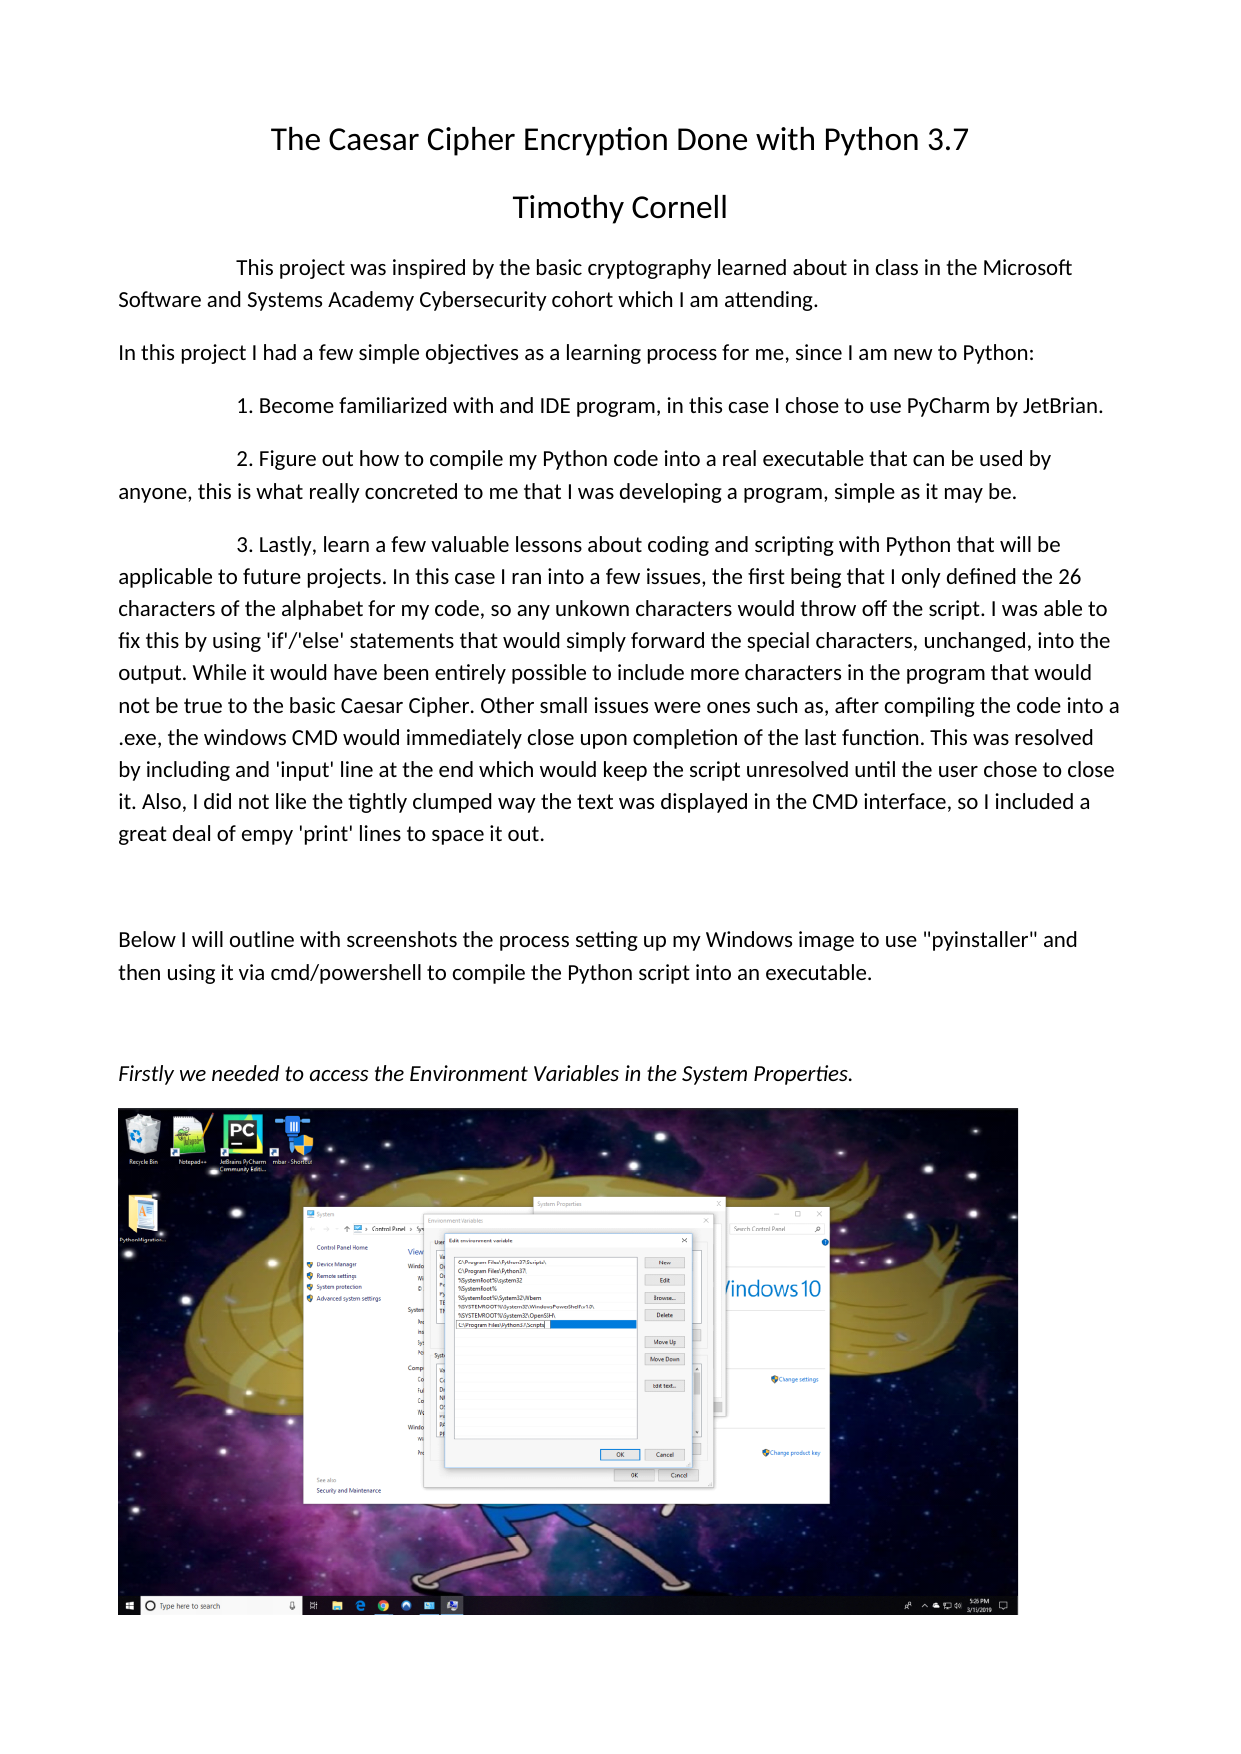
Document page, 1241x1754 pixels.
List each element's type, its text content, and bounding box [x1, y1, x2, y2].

text 3. Lastly, learn a few valuable lessons about coding and scripting with Python that will be applicable to future projects. In this case I ran into a few issues, the first being that I only defined the 26 characters of the alphabet for my code, so any unkown characters would throw off the script. I was able to fix this by using 'if'/'else' statements that would simply forward the special characters, unchanged, into the output. While it would have been entirely possible to include more characters in the program that would not be true to the basic Caesar Cipher. Other small issues were ones such as, after compiling the code into a .exe, the windows CMD would immediately close upon completion of the last function. This was resolved by including and 'input' line at the end which would keep the script unresolved until the user chose to close it. Also, I did not like the tightly clumped way the text was displayed in the CMD interface, so I included a great deal of empy 'print' lines to space it out. [118, 530, 1122, 847]
text In this project I had a few simple objectives as a learning process for me, since I am new to Python: [118, 338, 1122, 367]
text The Caesar Cipher Encryption Done with Python 3.7 [118, 118, 1122, 159]
text Timothy Cornell [118, 186, 1122, 226]
text Firstly we needed to access the Environment Variables in the System Properties. [118, 1059, 1122, 1088]
text This project was inspired by the basic cryptography learned about in class in the Microsoft Software and Systems Academy Cybersecurity cohort which I am attending. [118, 253, 1122, 313]
text 2. Figure out how to compile my Python code into a real executable that can be used by anyone, this is what really concreted to me that I was developing a program, simple as it may be. [118, 444, 1122, 505]
text Below I will outline with screenshots the process setting up my Windows image to use "pyinstaller" and then using it via cmd/powershell to compile the Python script into an executable. [118, 926, 1122, 986]
text 1. Become familiarized with and IDE program, in this case I chose to use PyCharm by JetBrian. [118, 392, 1122, 419]
